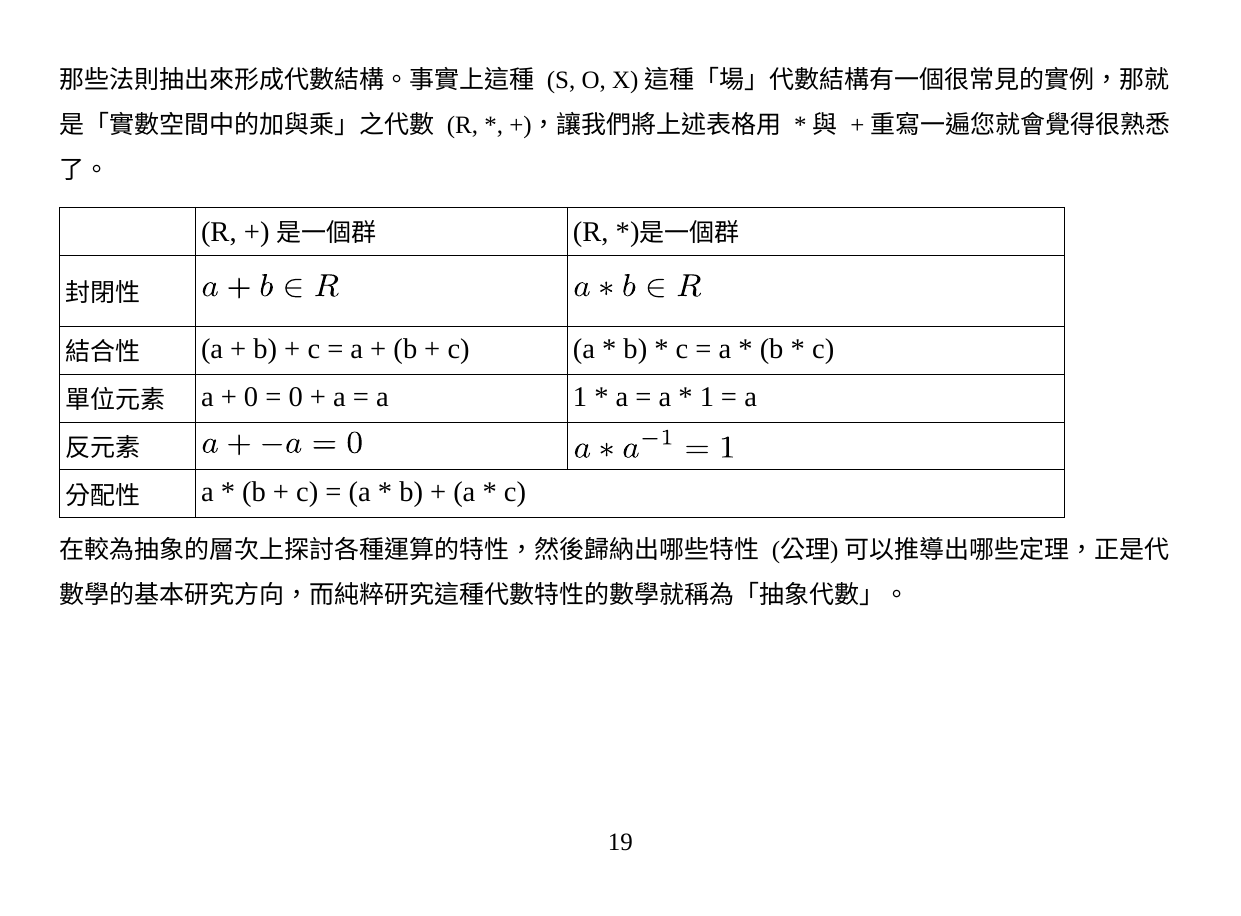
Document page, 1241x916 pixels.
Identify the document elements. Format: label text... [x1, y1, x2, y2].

text 在較為抽象的層次上探討各種運算的特性，然後歸納出哪些特性 (公理) 可以推導出哪些定理，正是代數學的基本研究方向，而純粹研究這種代數特性的數學就稱為「抽象代數」。 [59, 529, 1181, 611]
table_cell 1 * a = a * 1 = a [568, 375, 1064, 422]
table_cell a * (b + c) = (a * b) + (a * c) [196, 470, 1064, 517]
text 那些法則抽出來形成代數結構。事實上這種 (S, O, X) 這種「場」代數結構有一個很常見的實例，那就是「實數空間中的加與乘」之代數 (R, *, +)，讓我們將上述表格用 * 與 + 重寫一遍您就會覺得很熟悉了。 [59, 59, 1181, 186]
table_cell 封閉性 [60, 256, 195, 326]
table_cell (a + b) + c = a + (b + c) [196, 327, 567, 374]
table_cell 分配性 [60, 470, 195, 517]
table_cell 反元素 [60, 423, 195, 469]
table_header [60, 208, 195, 254]
table_cell a + 0 = 0 + a = a [196, 375, 567, 422]
table_cell [196, 423, 567, 469]
table_cell [568, 423, 1064, 469]
table_cell [196, 256, 567, 326]
table_cell [568, 256, 1064, 326]
table_cell (a * b) * c = a * (b * c) [568, 327, 1064, 374]
table_header (R, *)是一個群 [568, 208, 1064, 254]
table_header (R, +) 是一個群 [196, 208, 567, 254]
table_cell 結合性 [60, 327, 195, 374]
table_cell 單位元素 [60, 375, 195, 422]
